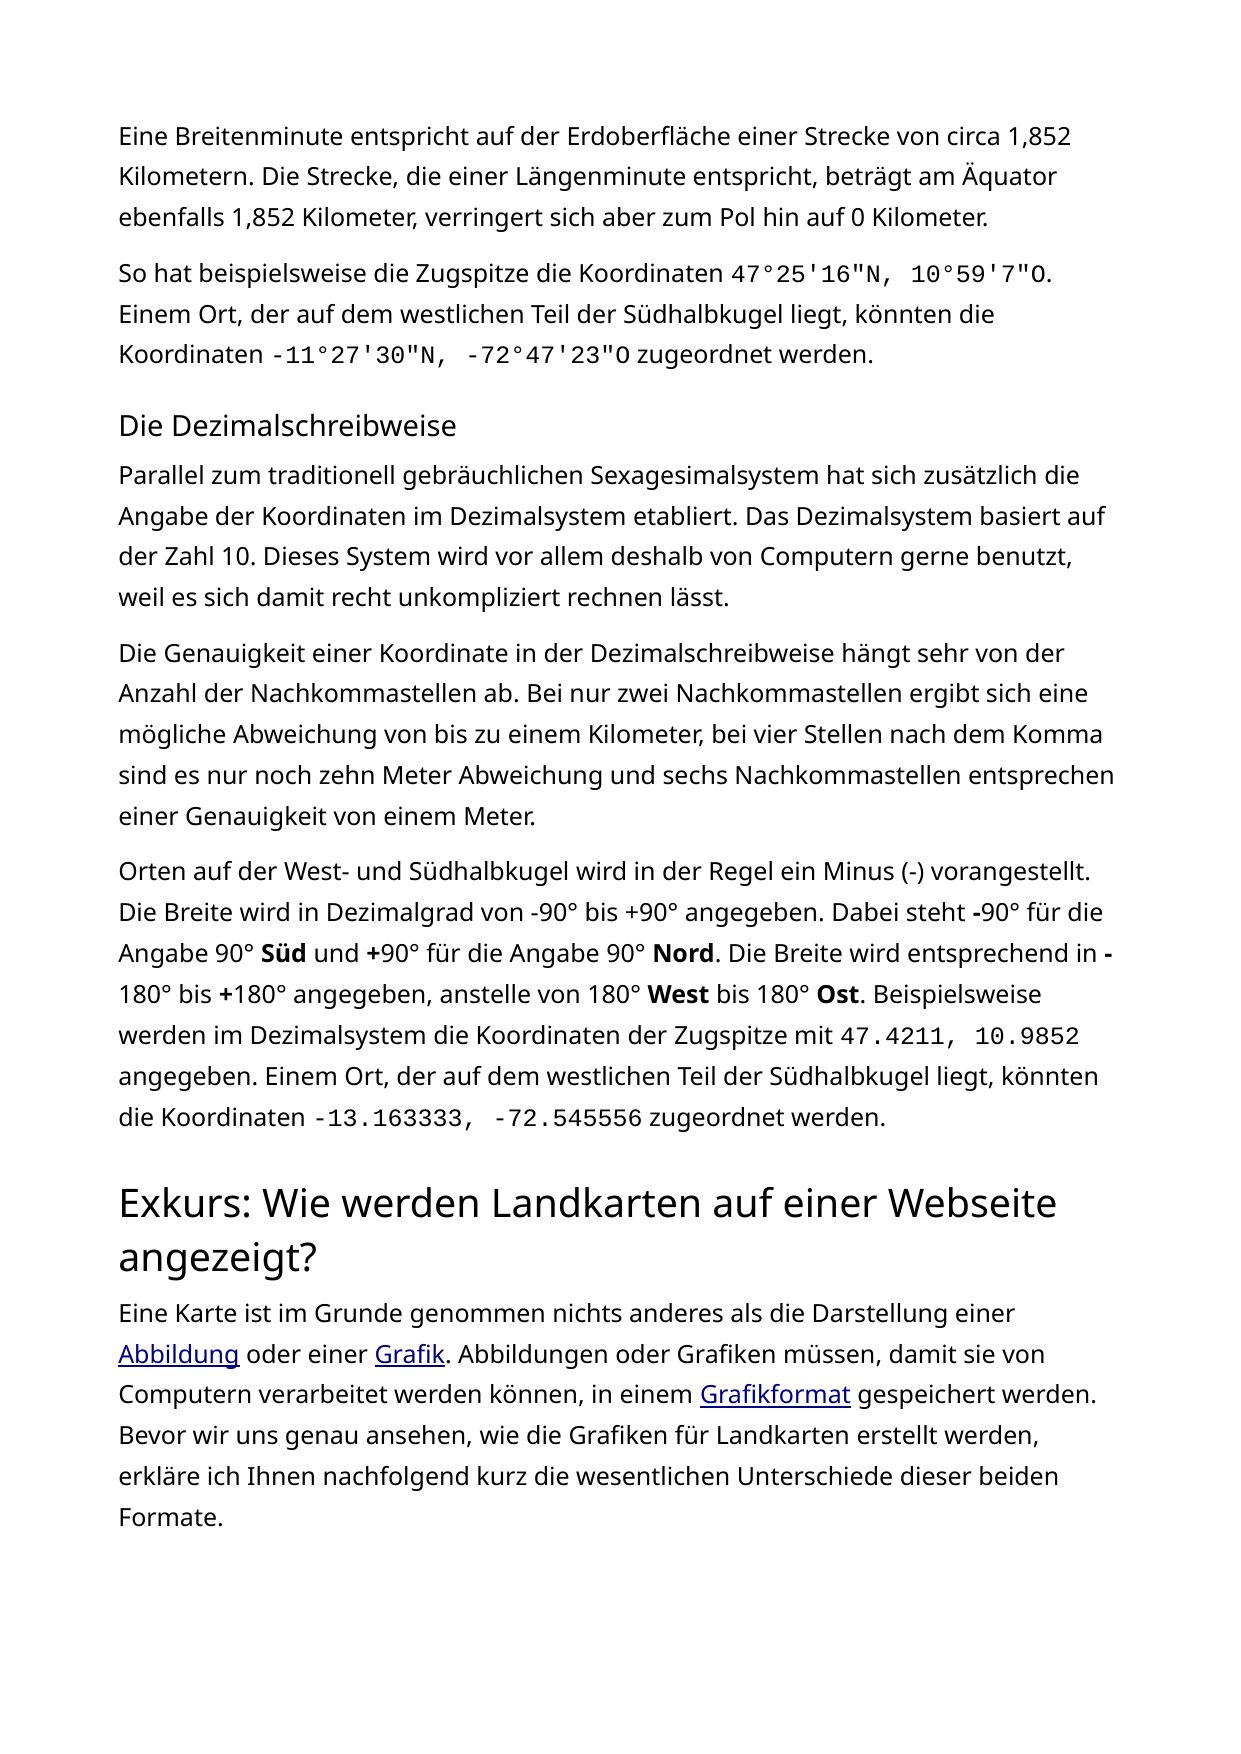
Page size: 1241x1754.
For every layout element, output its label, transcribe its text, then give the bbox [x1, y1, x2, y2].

text Parallel zum traditionell gebräuchlichen Sexagesimalsystem hat sich zusätzlich die Angabe der Koordinaten im Dezimalsystem etabliert. Das Dezimalsystem basiert auf der Zahl 10. Dieses System wird vor allem deshalb von Computern gerne benutzt, weil es sich damit recht unkompliziert rechnen lässt. [118, 457, 1122, 614]
subtitle Die Dezimalschreibweise [118, 405, 1122, 445]
text Orten auf der West- und Südhalbkugel wird in der Regel ein Minus (-) vorangestellt. Die Breite wird in Dezimalgrad von -90° bis +90° angegeben. Dabei steht -90° für die Angabe 90° Süd und +90° für die Angabe 90° Nord. Die Breite wird entsprechend in -180° bis +180° angegeben, anstelle von 180° West bis 180° Ost. Beispielsweise werden im Dezimalsystem die Koordinaten der Zugspitze mit 47.4211, 10.9852 angegeben. Einem Ort, der auf dem westlichen Teil der Südhalbkugel liegt, könnten die Koordinaten -13.163333, -72.545556 zugeordnet werden. [118, 854, 1122, 1133]
subtitle Exkurs: Wie werden Landkarten auf einer Webseite angezeigt? [118, 1176, 1122, 1283]
text So hat beispielsweise die Zugspitze die Koordinaten 47°25′16″N, 10°59′7″O. Einem Ort, der auf dem westlichen Teil der Südhalbkugel liegt, könnten die Koordinaten -11°27′30″N, -72°47′23″O zugeordnet werden. [118, 255, 1122, 371]
text Eine Karte ist im Grunde genommen nichts anderes als die Darstellung einer Abbildung oder einer Grafik. Abbildungen oder Grafiken müssen, damit sie von Computern verarbeitet werden können, in einem Grafikformat gespeichert werden. Bevor wir uns genau ansehen, wie die Grafiken für Landkarten erstellt werden, erkläre ich Ihnen nachfolgend kurz die wesentlichen Unterschiede dieser beiden Formate. [118, 1296, 1122, 1534]
text Eine Breitenminute entspricht auf der Erdoberfläche einer Strecke von circa 1,852 Kilometern. Die Strecke, die einer Längenminute entspricht, beträgt am Äquator ebenfalls 1,852 Kilometer, verringert sich aber zum Pol hin auf 0 Kilometer. [118, 118, 1122, 234]
text Die Genauigkeit einer Koordinate in der Dezimalschreibweise hängt sehr von der Anzahl der Nachkommastellen ab. Bei nur zwei Nachkommastellen ergibt sich eine mögliche Abweichung von bis zu einem Kilometer, bei vier Stellen nach dem Komma sind es nur noch zehn Meter Abweichung und sechs Nachkommastellen entsprechen einer Genauigkeit von einem Meter. [118, 635, 1122, 833]
